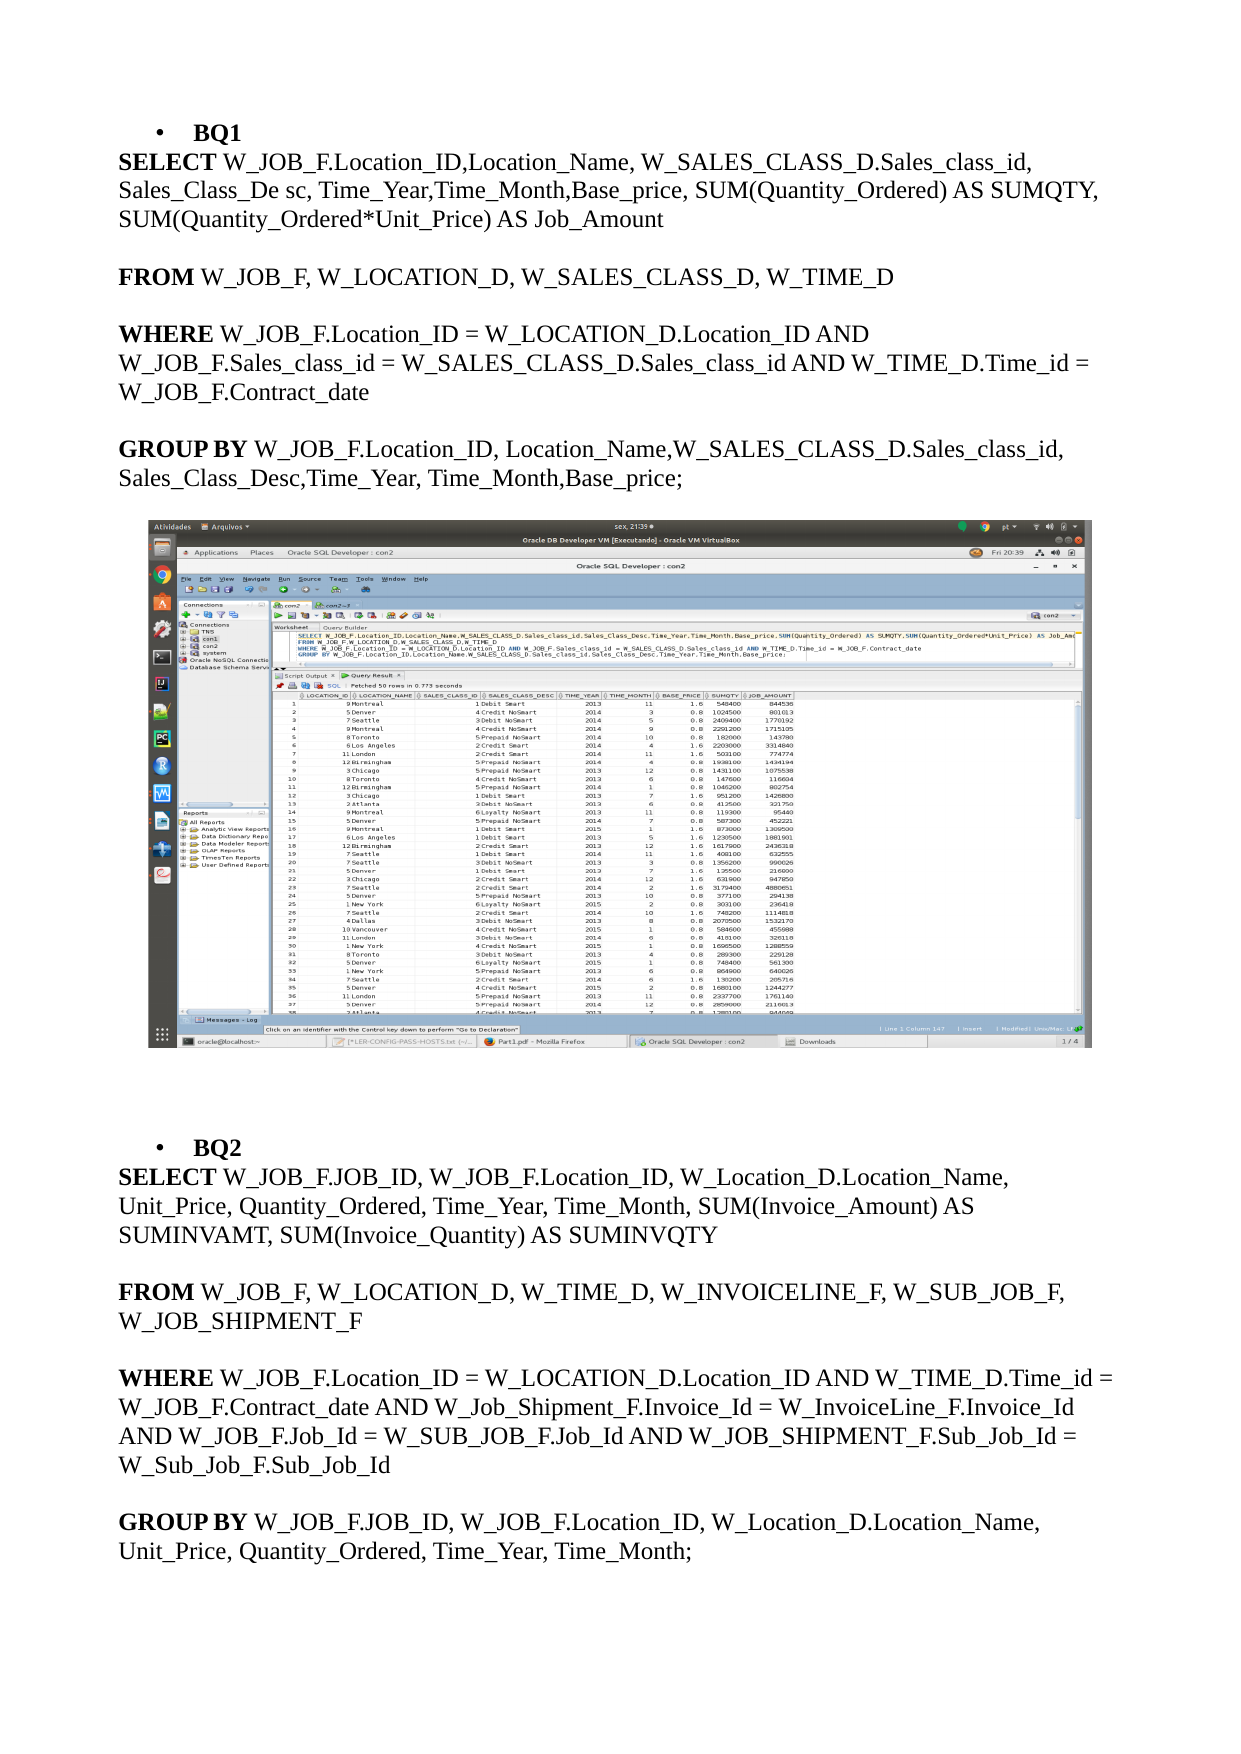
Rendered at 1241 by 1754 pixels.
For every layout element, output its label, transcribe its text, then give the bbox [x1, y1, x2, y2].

text WHERE W_JOB_F.Location_ID = W_LOCATION_D.Location_ID AND W_TIME_D.Time_id = W_JOB_F.Contract_date AND W_Job_Shipment_F.Invoice_Id = W_InvoiceLine_F.Invoice_Id AND W_JOB_F.Job_Id = W_SUB_JOB_F.Job_Id AND W_JOB_SHIPMENT_F.Sub_Job_Id = W_Sub_Job_F.Sub_Job_Id [118, 1363, 1122, 1478]
list BQ1 [156, 118, 1122, 147]
text SELECT W_JOB_F.JOB_ID, W_JOB_F.Location_ID, W_Location_D.Location_Name, Unit_Price, Quantity_Ordered, Time_Year, Time_Month, SUM(Invoice_Amount) AS SUMINVAMT, SUM(Invoice_Quantity) AS SUMINVQTY [118, 1162, 1122, 1248]
text FROM W_JOB_F, W_LOCATION_D, W_SALES_CLASS_D, W_TIME_D [118, 262, 1122, 291]
text SELECT W_JOB_F.Location_ID,Location_Name, W_SALES_CLASS_D.Sales_class_id, Sales_Class_De sc, Time_Year,Time_Month,Base_price, SUM(Quantity_Ordered) AS SUMQTY, SUM(Quantity_Ordered*Unit_Price) AS Job_Amount [118, 147, 1122, 233]
text WHERE W_JOB_F.Location_ID = W_LOCATION_D.Location_ID AND W_JOB_F.Sales_class_id = W_SALES_CLASS_D.Sales_class_id AND W_TIME_D.Time_id = W_JOB_F.Contract_date [118, 319, 1122, 406]
text GROUP BY W_JOB_F.Location_ID, Location_Name,W_SALES_CLASS_D.Sales_class_id, Sales_Class_Desc,Time_Year, Time_Month,Base_price; [118, 434, 1122, 492]
text GROUP BY W_JOB_F.JOB_ID, W_JOB_F.Location_ID, W_Location_D.Location_Name, Unit_Price, Quantity_Ordered, Time_Year, Time_Month; [118, 1507, 1122, 1565]
text FROM W_JOB_F, W_LOCATION_D, W_TIME_D, W_INVOICELINE_F, W_SUB_JOB_F, W_JOB_SHIPMENT_F [118, 1277, 1122, 1335]
list BQ2 [156, 1133, 1122, 1162]
